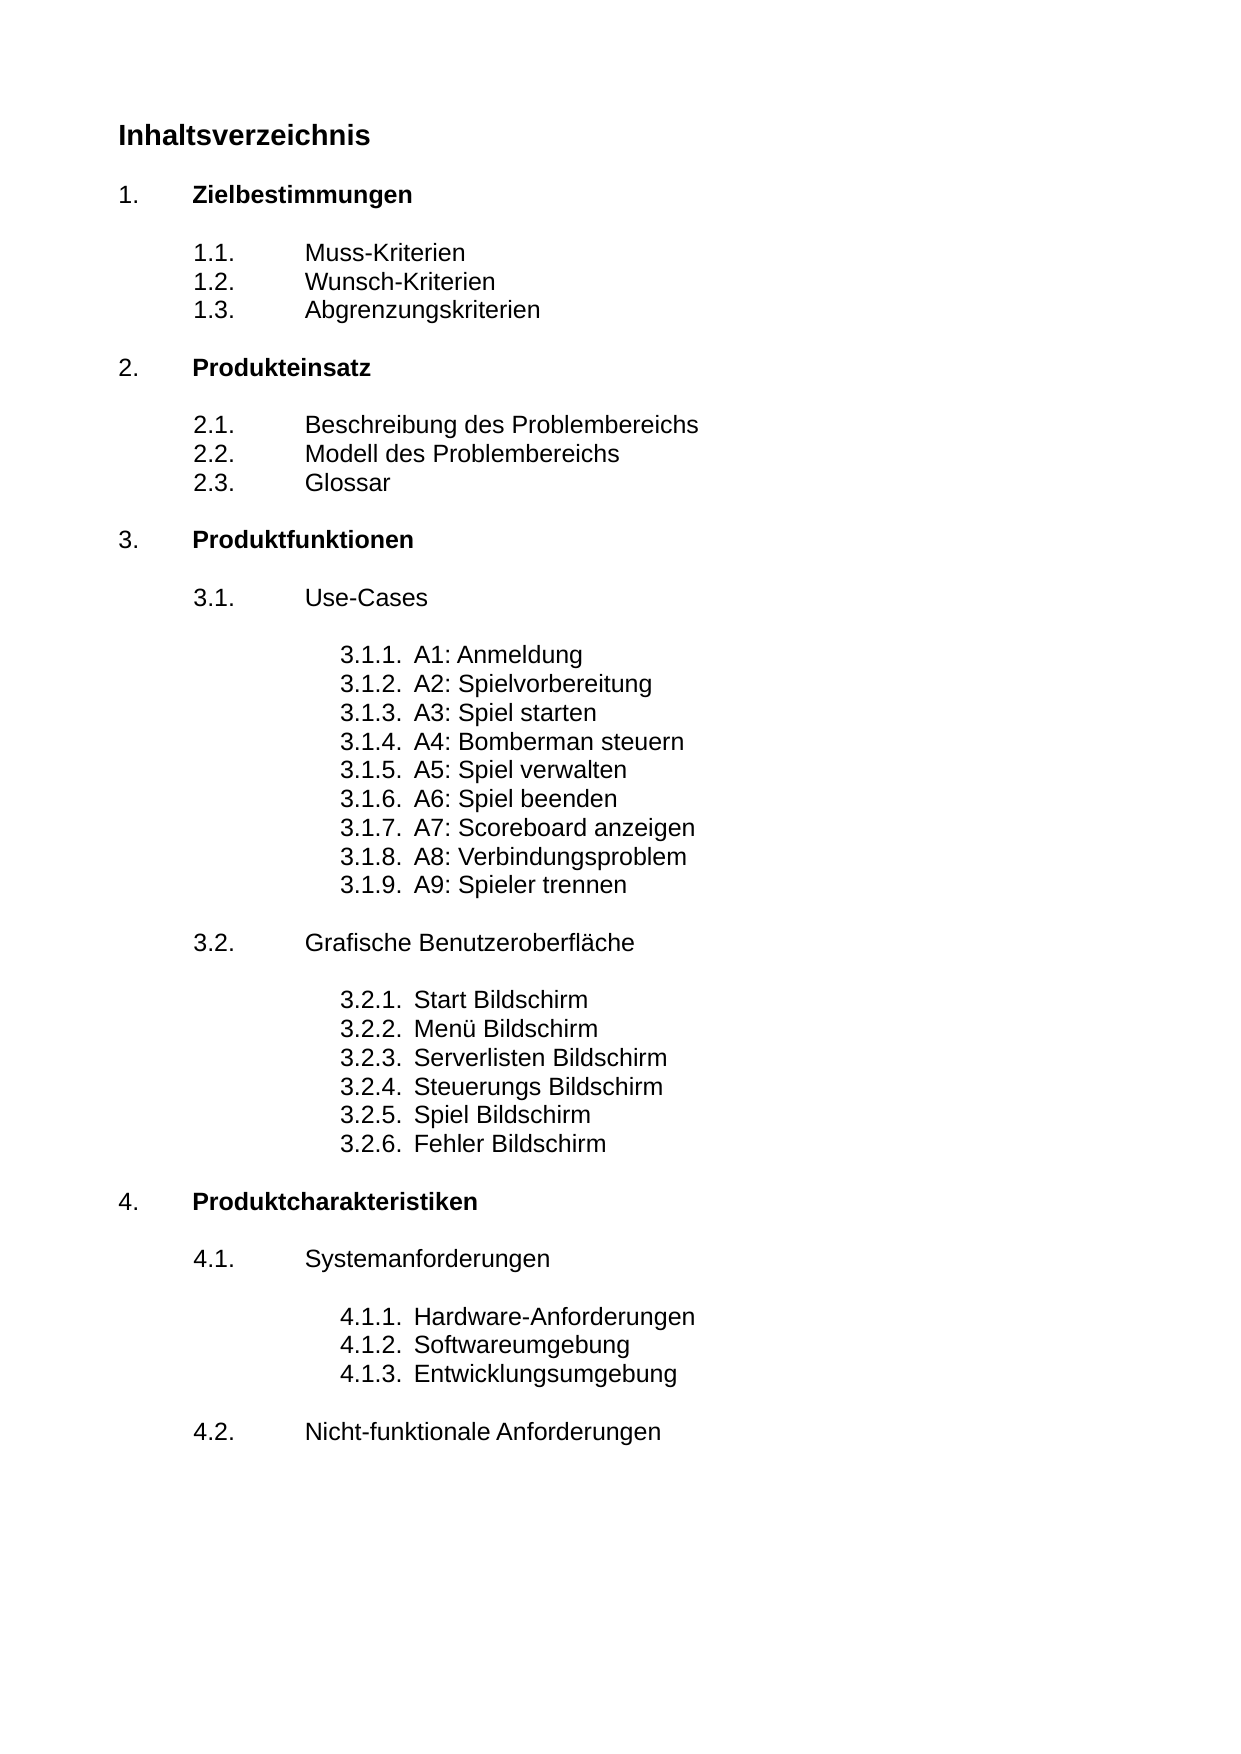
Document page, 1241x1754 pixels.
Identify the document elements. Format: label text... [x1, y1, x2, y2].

list Systemanforderungen [193, 1244, 1122, 1273]
text 3.2.1. Start Bildschirm [118, 985, 1122, 1014]
list Wunsch-Kriterien [193, 267, 1122, 295]
text 1. Zielbestimmungen [118, 180, 1122, 209]
text 3.1.6. A6: Spiel beenden [118, 784, 1122, 813]
list Muss-Kriterien [193, 238, 1122, 267]
text 2. Produkteinsatz [118, 353, 1122, 382]
text 3.1.2. A2: Spielvorbereitung [118, 669, 1122, 698]
text 3.1.9. A9: Spieler trennen [118, 870, 1122, 899]
text 3.2.6. Fehler Bildschirm [118, 1129, 1122, 1158]
text 3.1.3. A3: Spiel starten [118, 698, 1122, 727]
list Modell des Problembereichs [193, 439, 1122, 468]
text 3.1.7. A7: Scoreboard anzeigen [118, 813, 1122, 842]
text 3.2.5. Spiel Bildschirm [118, 1100, 1122, 1129]
text Inhaltsverzeichnis [118, 118, 1122, 152]
text 3.1.1. A1: Anmeldung [118, 640, 1122, 669]
text 4.1.3. Entwicklungsumgebung [118, 1359, 1122, 1388]
list Glossar [193, 468, 1122, 497]
text 3.1.4. A4: Bomberman steuern [118, 727, 1122, 755]
list Grafische Benutzeroberfläche [193, 928, 1122, 957]
text 3. Produktfunktionen [118, 525, 1122, 554]
text 3.1.5. A5: Spiel verwalten [118, 755, 1122, 784]
text 3.2.4. Steuerungs Bildschirm [118, 1072, 1122, 1100]
text 3.1.8. A8: Verbindungsproblem [118, 842, 1122, 870]
text 3.2.3. Serverlisten Bildschirm [118, 1043, 1122, 1072]
text 4.1.1. Hardware-Anforderungen [118, 1302, 1122, 1330]
text 3.2.2. Menü Bildschirm [118, 1014, 1122, 1043]
list Abgrenzungskriterien [193, 295, 1122, 324]
text 4. Produktcharakteristiken [118, 1187, 1122, 1215]
list Beschreibung des Problembereichs [193, 410, 1122, 439]
list Use-Cases [193, 583, 1122, 612]
text 4.1.2. Softwareumgebung [118, 1330, 1122, 1359]
list Nicht-funktionale Anforderungen [193, 1417, 1122, 1445]
